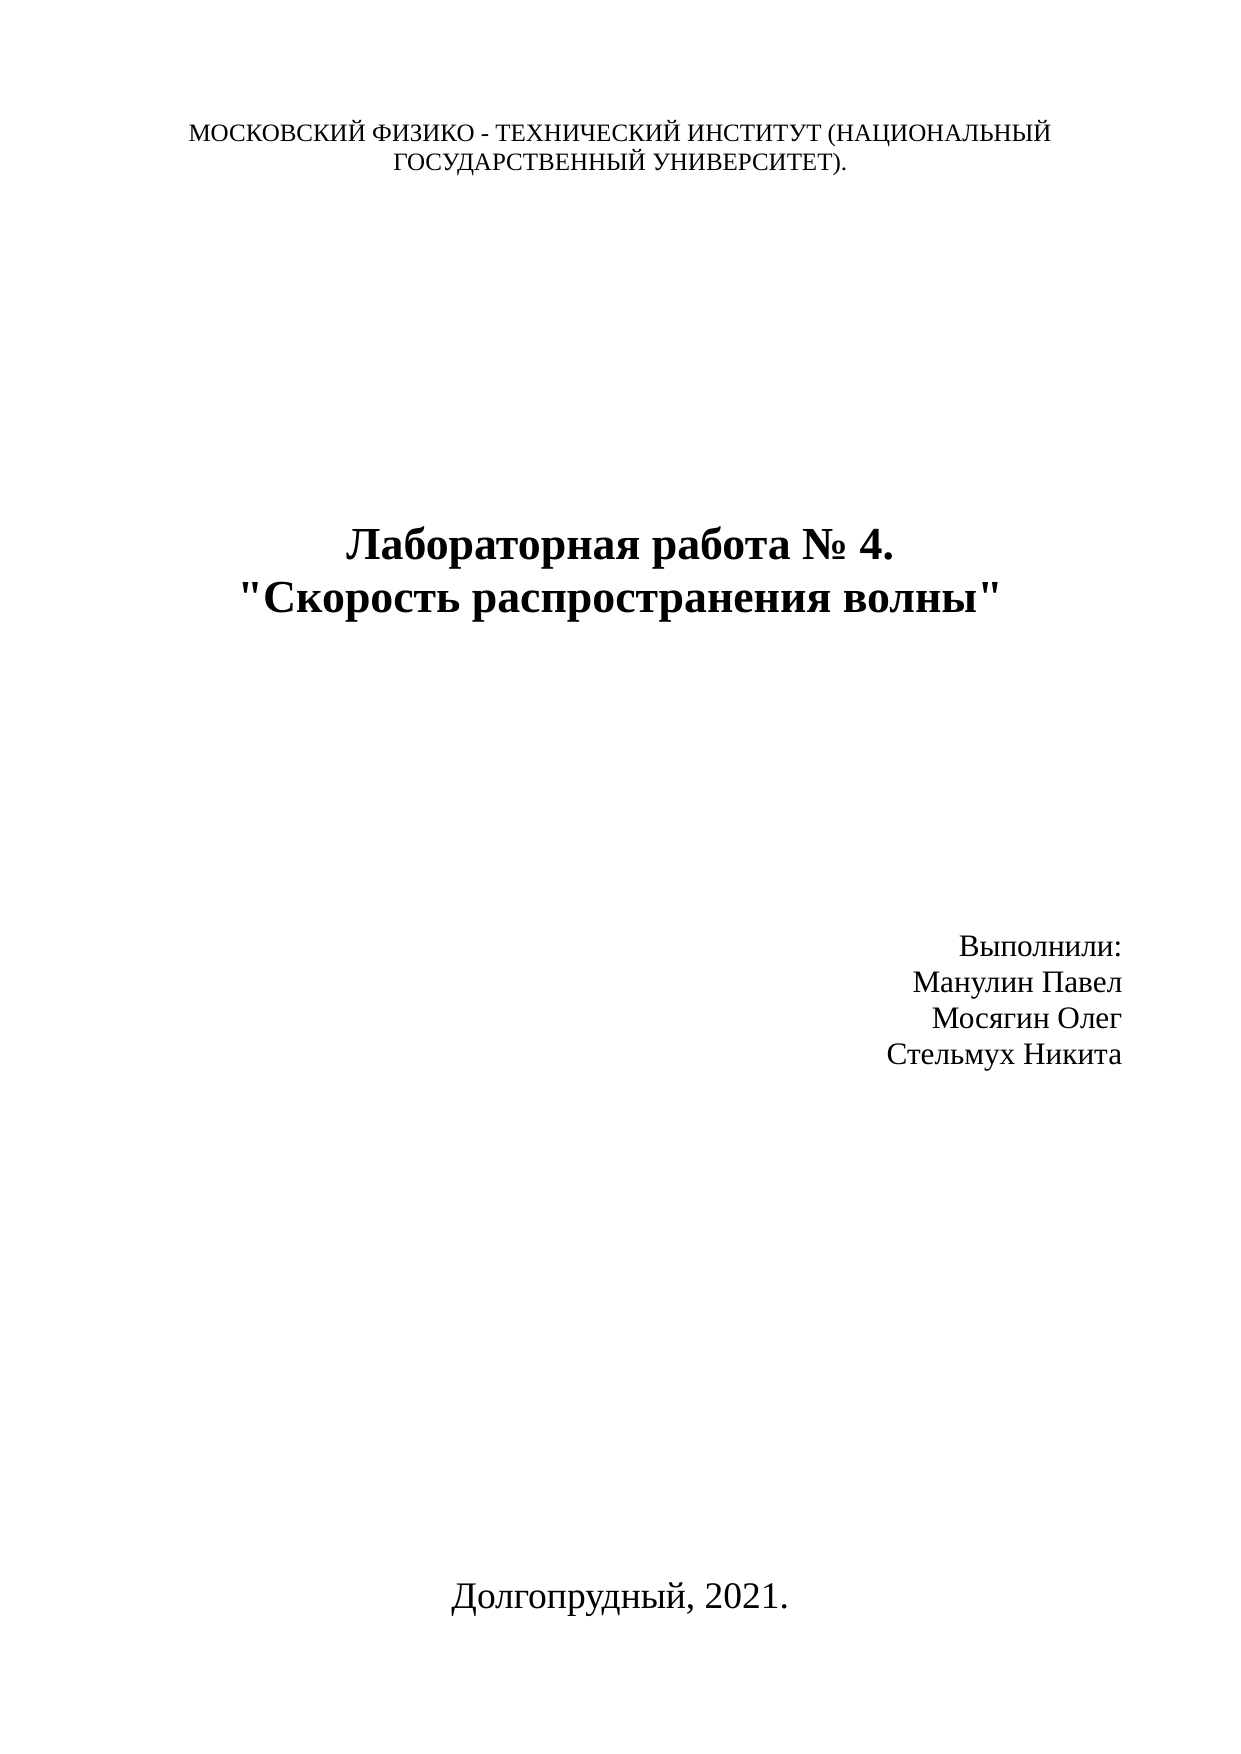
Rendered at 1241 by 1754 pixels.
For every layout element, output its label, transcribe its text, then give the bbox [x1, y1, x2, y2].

text Манулин Павел [118, 963, 1122, 999]
text Стельмух Никита [118, 1035, 1122, 1071]
title Лабораторная работа № 4. "Скорость распространения волны" [118, 517, 1122, 622]
text Мосягин Олег [118, 999, 1122, 1035]
text Выполнили: [118, 927, 1122, 963]
text МОСКОВСКИЙ ФИЗИКО - ТЕХНИЧЕСКИЙ ИНСТИТУТ (НАЦИОНАЛЬНЫЙ ГОСУДАРСТВЕННЫЙ УНИВЕРСИТЕТ). [118, 118, 1122, 176]
text Долгопрудный, 2021. [118, 1574, 1122, 1617]
